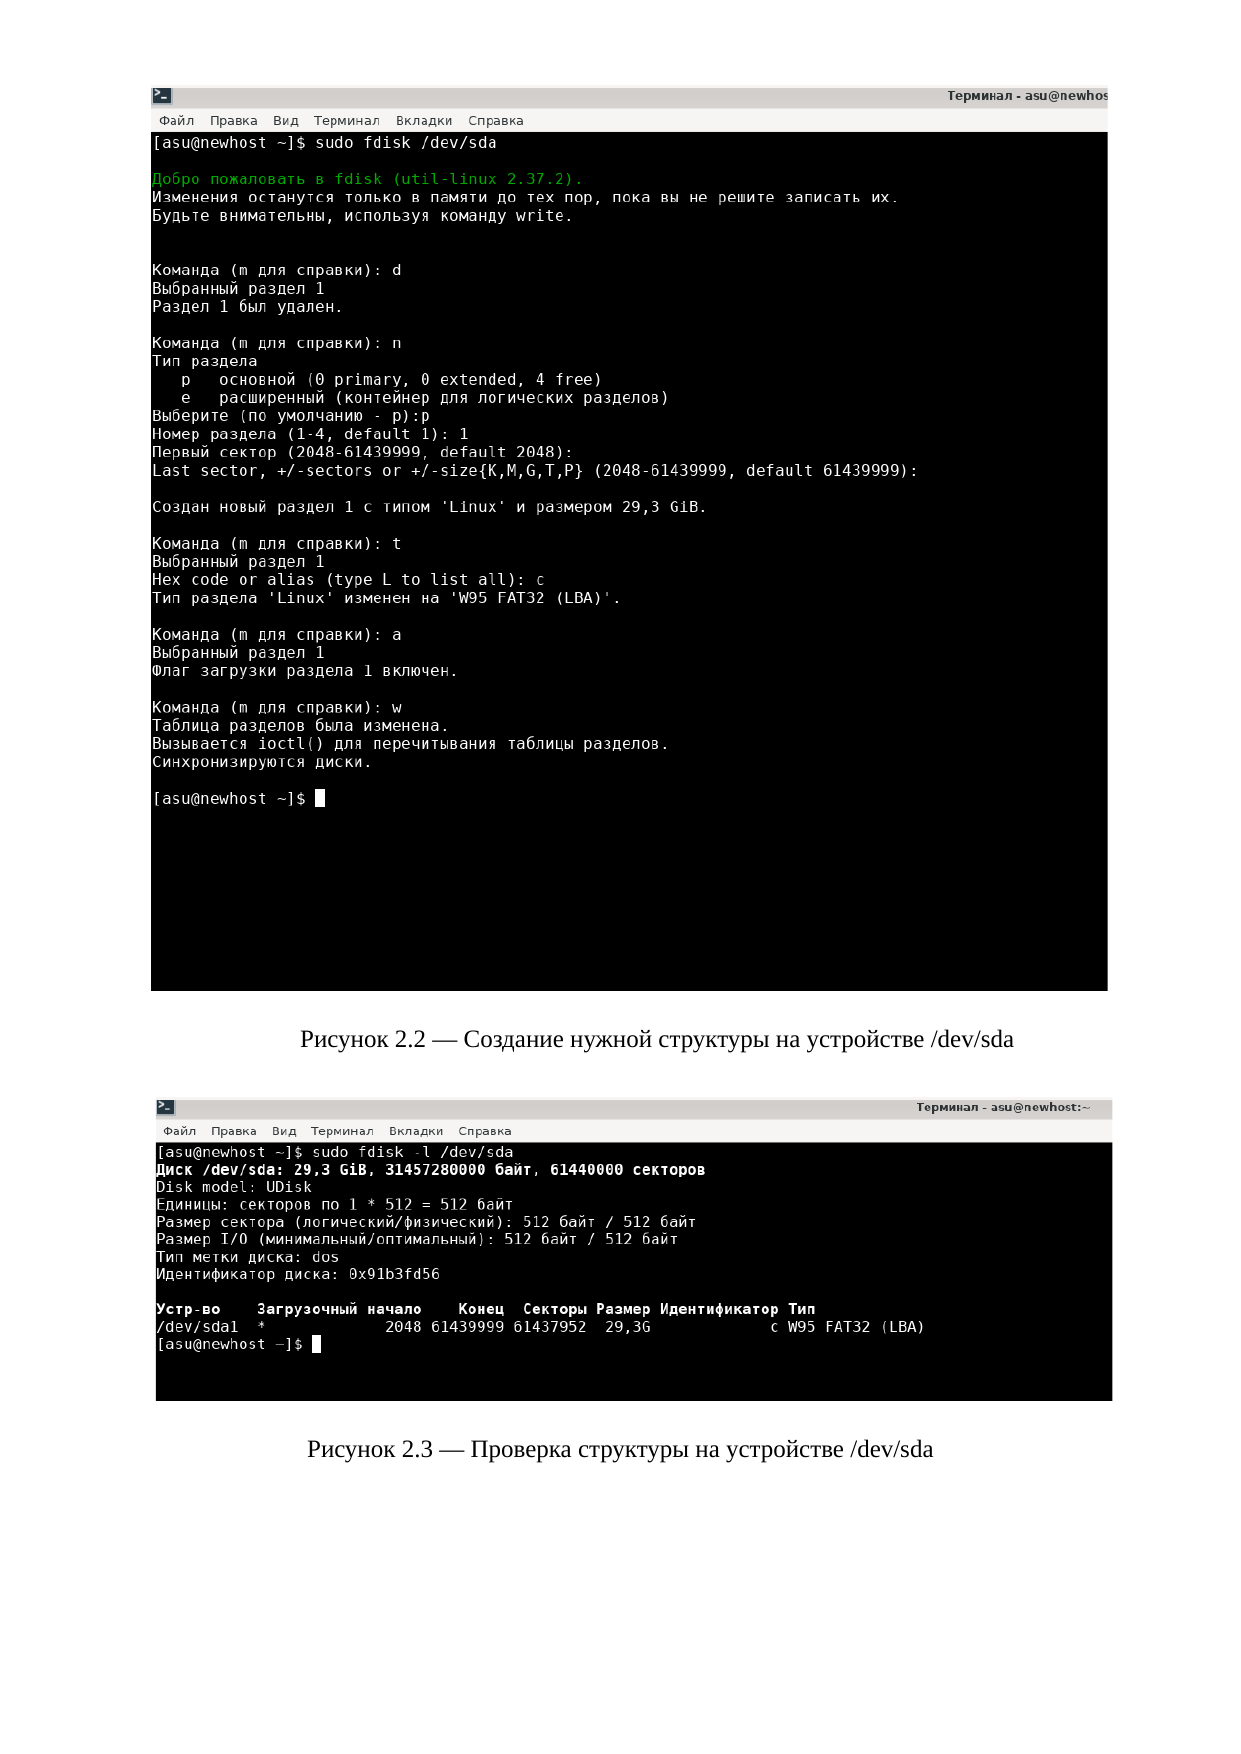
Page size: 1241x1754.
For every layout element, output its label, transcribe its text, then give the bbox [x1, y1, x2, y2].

picture [155, 1097, 1113, 1401]
text Рисунок 2.3 — Проверка структуры на устройстве /dev/sda [142, 1434, 1098, 1462]
text Рисунок 2.2 — Создание нужной структуры на устройстве /dev/sda [142, 1024, 1098, 1052]
picture [151, 85, 1108, 991]
